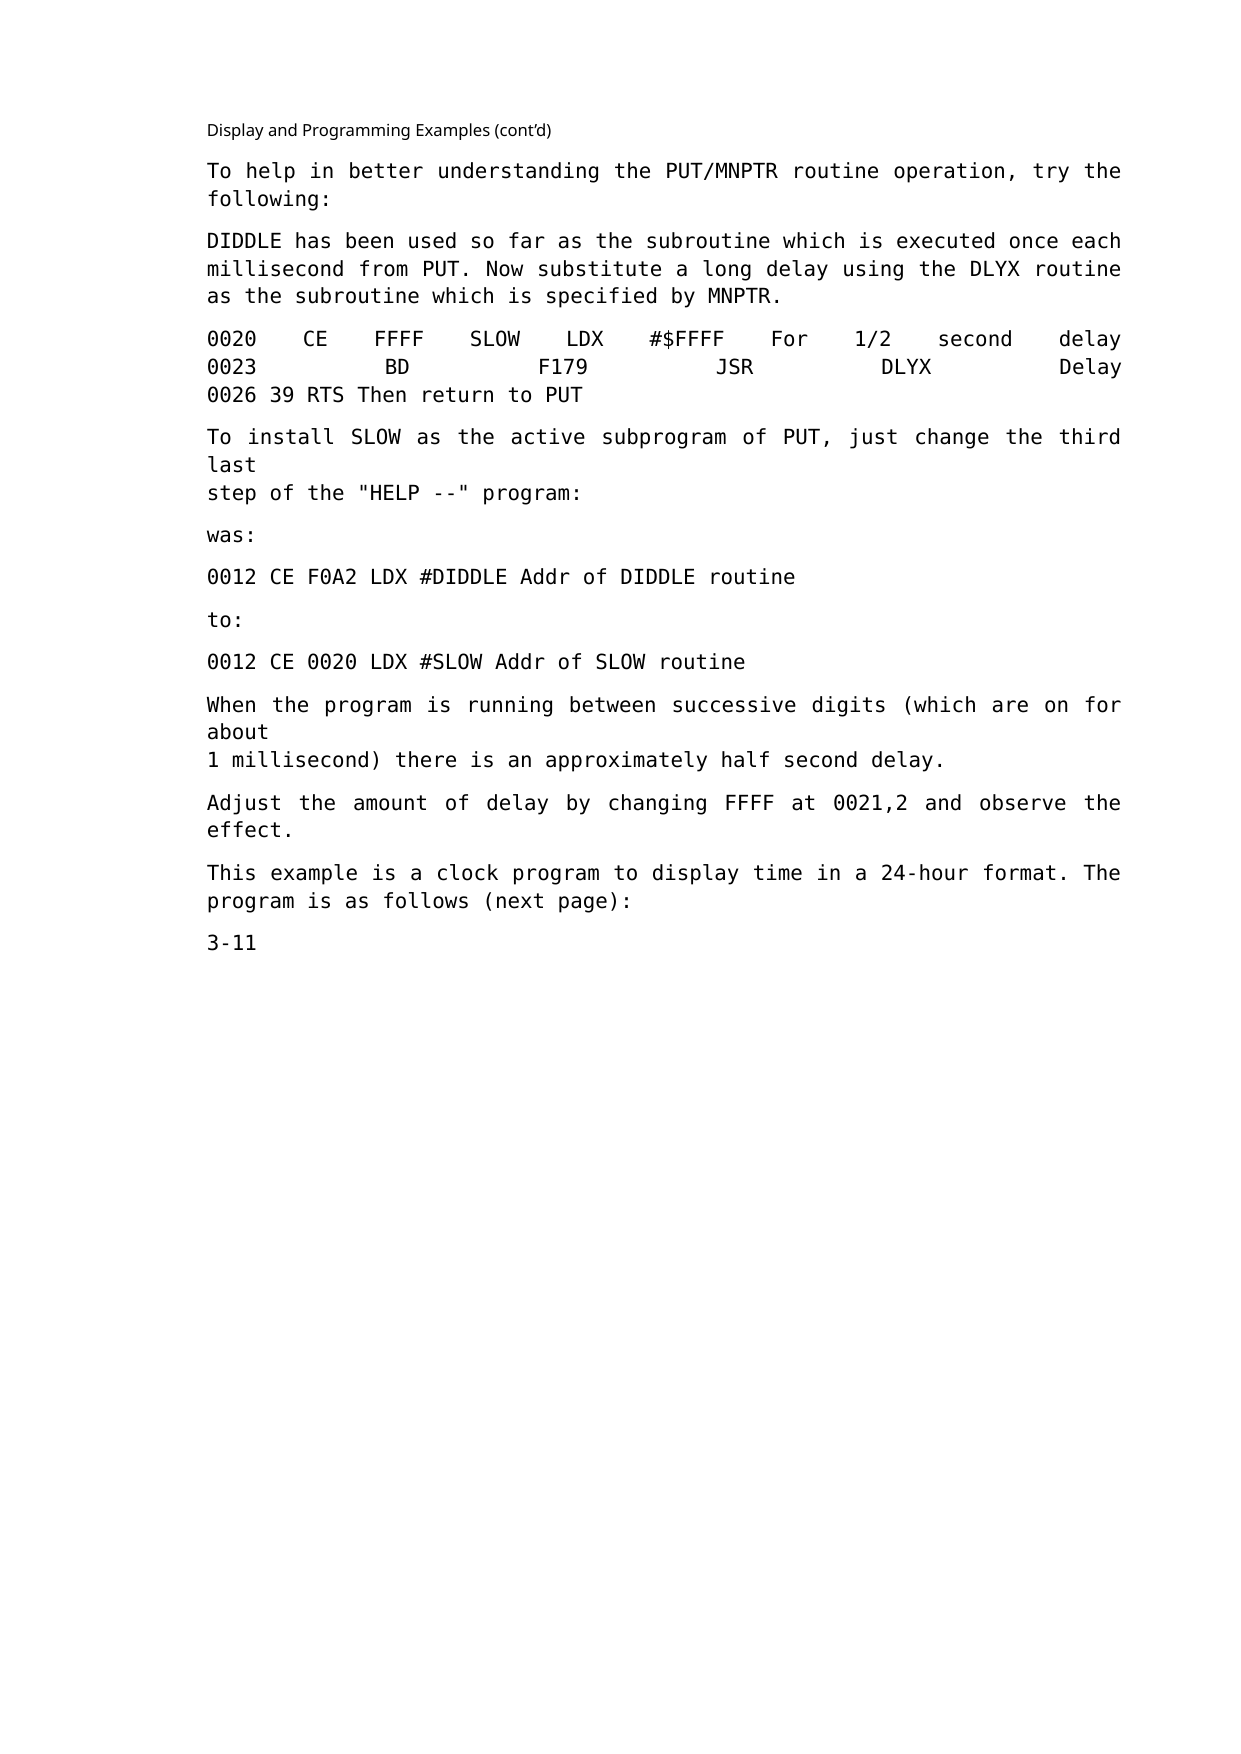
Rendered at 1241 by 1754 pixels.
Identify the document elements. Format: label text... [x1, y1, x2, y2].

text Display and Programming Examples (cont’d) [207, 118, 1122, 141]
text was: [207, 523, 1122, 547]
text 3-11 [207, 931, 1122, 955]
text 0020 CE FFFF SLOW LDX #$FFFF For 1/2 second delay 0023 BD F179 JSR DLYX Delay 0026 39 RTS Then return to PUT [207, 327, 1122, 407]
text When the program is running between successive digits (which are on for about 1 millisecond) there is an approximately half second delay. [207, 693, 1122, 772]
text To install SLOW as the active subprogram of PUT, just change the third last step of the "HELP --" program: [207, 425, 1122, 505]
text to: [207, 608, 1122, 632]
text This example is a clock program to display time in a 24-hour format. The program is as follows (next page): [207, 861, 1122, 913]
text 0012 CE F0A2 LDX #DIDDLE Addr of DIDDLE routine [207, 565, 1122, 590]
text 0012 CE 0020 LDX #SLOW Addr of SLOW routine [207, 650, 1122, 674]
text DIDDLE has been used so far as the subroutine which is executed once each millisecond from PUT. Now substitute a long delay using the DLYX routine as the subroutine which is specified by MNPTR. [207, 229, 1122, 309]
text To help in better understanding the PUT/MNPTR routine operation, try the following: [207, 159, 1122, 211]
text Adjust the amount of delay by changing FFFF at 0021,2 and observe the effect. [207, 791, 1122, 843]
